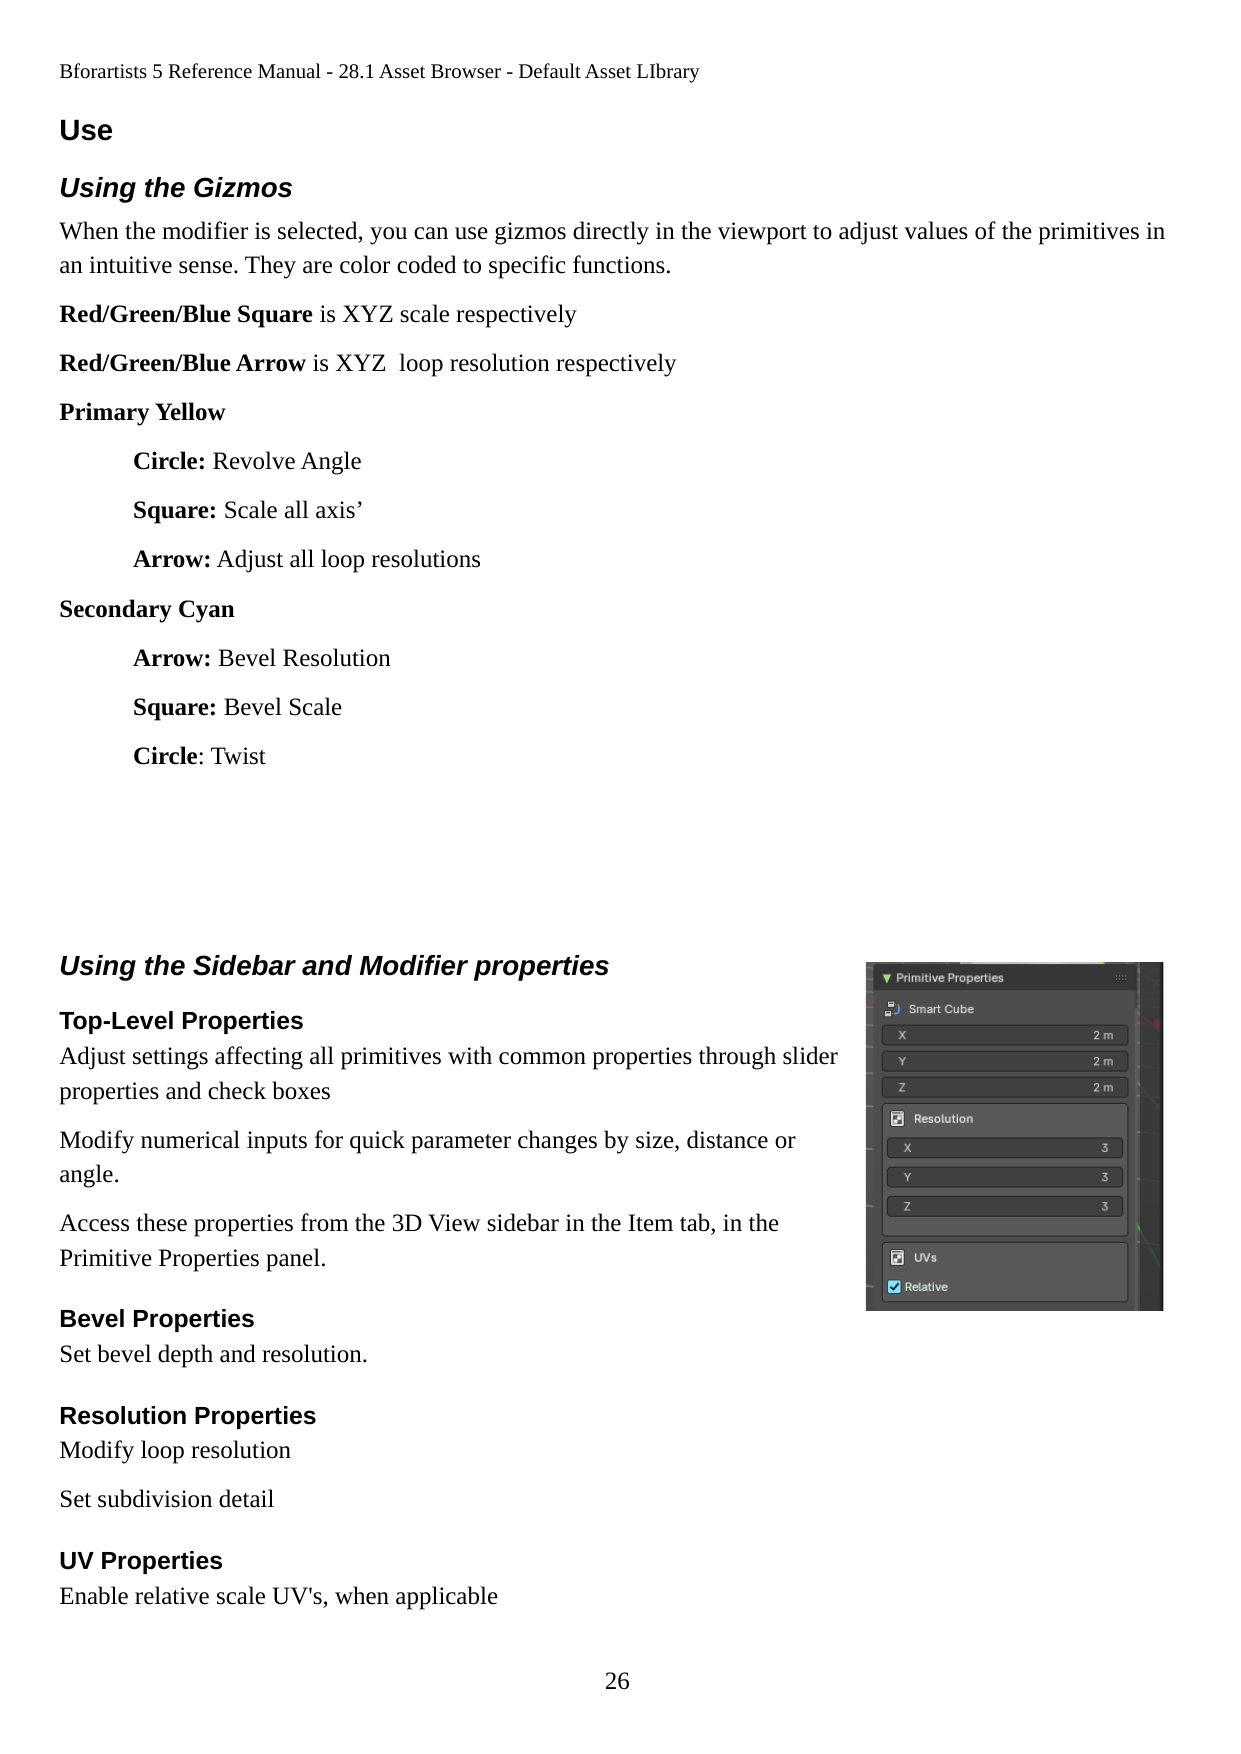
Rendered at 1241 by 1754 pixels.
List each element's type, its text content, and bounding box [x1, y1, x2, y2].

text Arrow: Adjust all loop resolutions [133, 544, 1181, 573]
text Primary Yellow [59, 397, 1181, 426]
text Adjust settings affecting all primitives with common properties through slider properties and check boxes [59, 1041, 865, 1104]
subtitle Using the Sidebar and Modifier properties [59, 949, 1181, 981]
text Circle: Twist [133, 741, 1181, 769]
subtitle Top-Level Properties [59, 1006, 865, 1035]
subtitle [1164, 1006, 1181, 1035]
text Red/Green/Blue Square is XYZ scale respectively [59, 299, 1181, 328]
text Square: Bevel Scale [133, 692, 1181, 721]
subtitle Resolution Properties [59, 1401, 1181, 1429]
text Modify loop resolution [59, 1436, 1181, 1464]
text When the modifier is selected, you can use gizmos directly in the viewport to adjust values of the primitives in an intuitive sense. They are color coded to specific functions. [59, 216, 1181, 279]
text Enable relative scale UV's, when applicable [59, 1581, 1181, 1610]
subtitle Using the Gizmos [59, 171, 1181, 203]
subtitle Use [59, 113, 1181, 146]
text Set bevel depth and resolution. [59, 1339, 1181, 1368]
subtitle Bevel Properties [59, 1304, 1181, 1333]
text Arrow: Bevel Resolution [133, 643, 1181, 671]
text Square: Scale all axis’ [133, 496, 1181, 524]
text Modify numerical inputs for quick parameter changes by size, distance or angle. [59, 1125, 865, 1188]
text Circle: Revolve Angle [133, 446, 1181, 475]
text Access these properties from the 3D View sidebar in the Item tab, in the Primitive Properties panel. [59, 1208, 865, 1272]
text Red/Green/Blue Arrow is XYZ loop resolution respectively [59, 348, 1181, 377]
picture [865, 962, 1164, 1311]
subtitle UV Properties [59, 1546, 1181, 1575]
text Secondary Cyan [59, 594, 1181, 622]
text Set subdivision detail [59, 1484, 1181, 1513]
